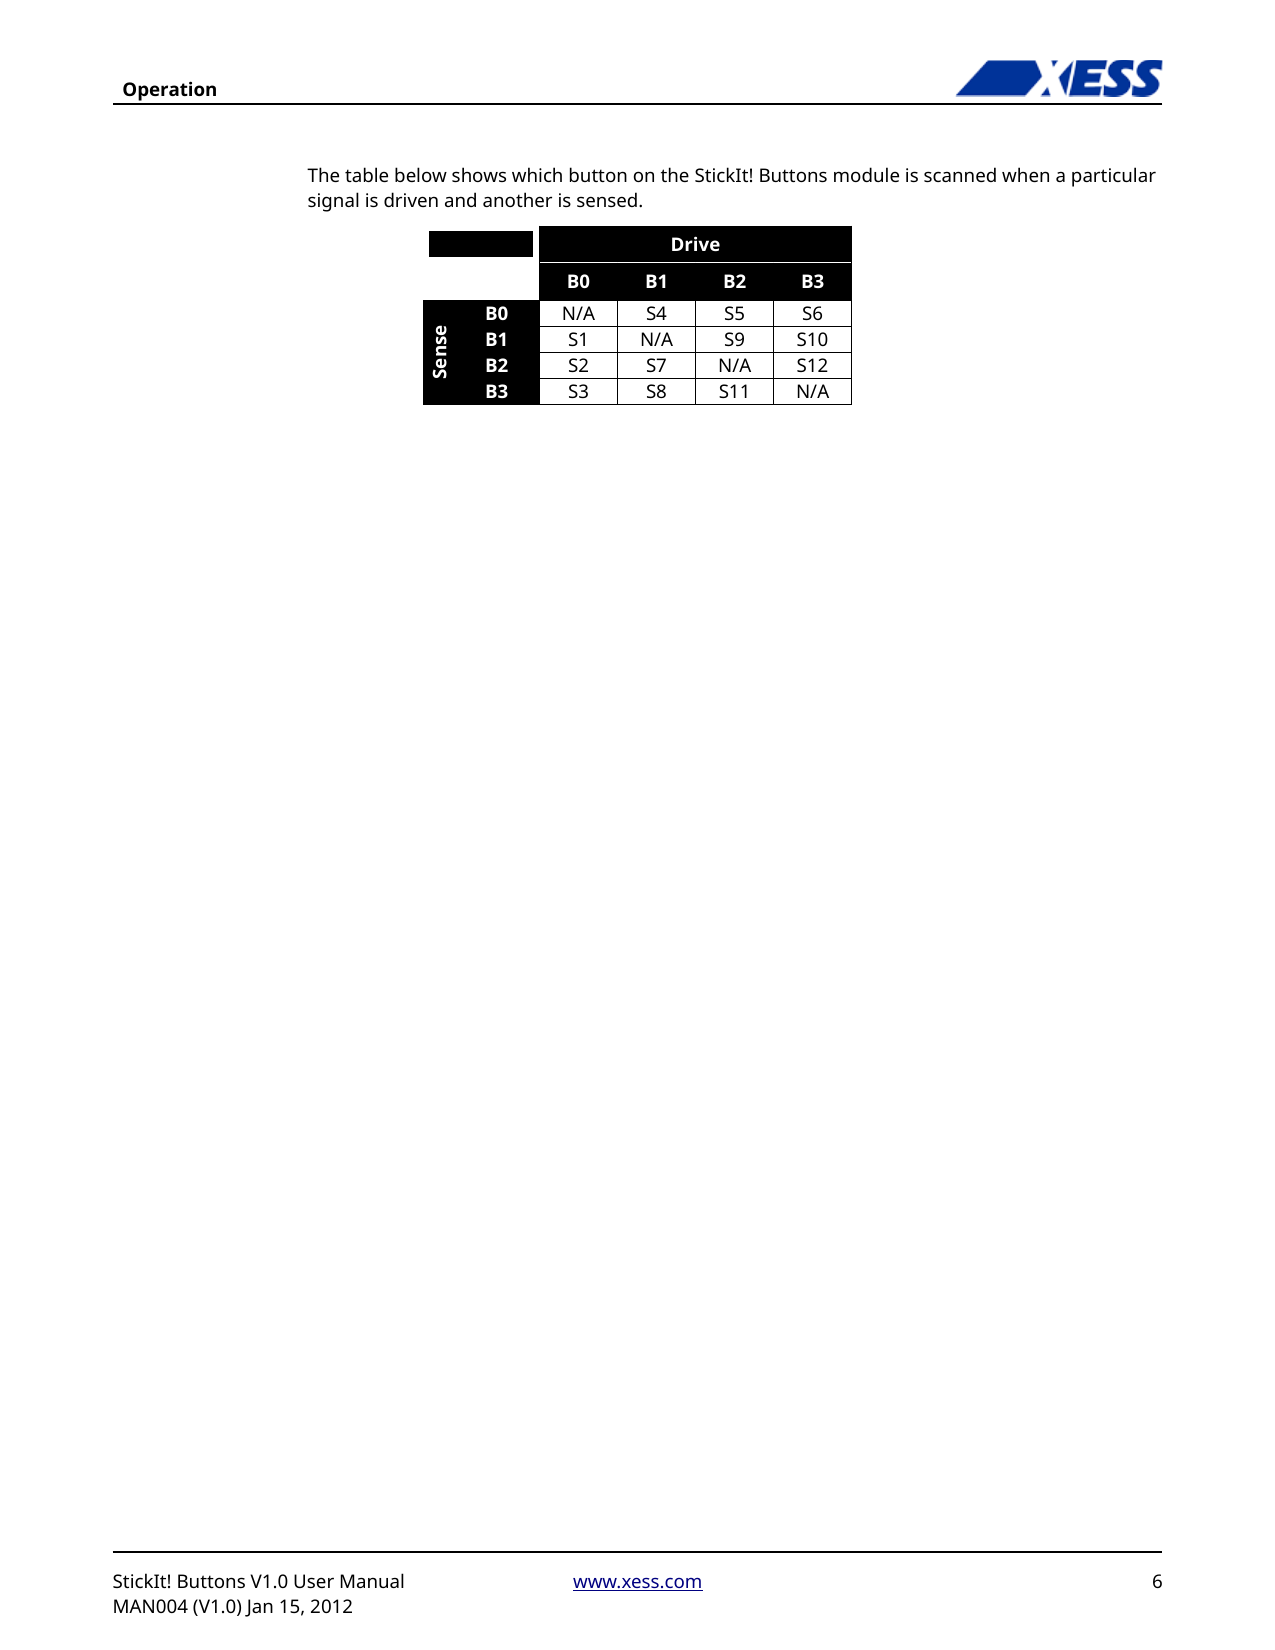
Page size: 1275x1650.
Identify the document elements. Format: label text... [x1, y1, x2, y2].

table_cell N/A [696, 353, 773, 378]
table_cell S2 [540, 353, 617, 378]
picture [955, 60, 1163, 97]
table_cell S4 [618, 301, 695, 326]
table_cell N/A [618, 327, 695, 352]
table_cell B3 [774, 264, 851, 269]
table_header Drive [540, 257, 851, 262]
table_header [424, 226, 539, 300]
text The table below shows which button on the StickIt! Buttons module is scanned when a particular signal is driven and another is sensed. [307, 162, 1162, 213]
table_cell B2 [696, 294, 773, 300]
table_cell B0 [540, 264, 617, 269]
table_cell S1 [540, 327, 617, 352]
table_cell B0 [540, 294, 617, 300]
table_cell B3 [454, 379, 539, 404]
table_cell S10 [774, 327, 851, 352]
table_cell S5 [696, 301, 773, 326]
table_cell B0 [454, 301, 539, 326]
table_header Drive [540, 227, 851, 231]
table_cell S6 [774, 301, 851, 326]
table_cell B2 [696, 264, 773, 269]
table_cell S9 [696, 327, 773, 352]
table_cell S3 [540, 379, 617, 404]
table_cell B3 [774, 294, 851, 300]
table_cell S11 [696, 379, 773, 404]
table_cell N/A [540, 301, 617, 326]
table_cell B1 [618, 294, 695, 300]
table_cell N/A [774, 379, 851, 404]
table_cell B1 [618, 264, 695, 269]
table_cell Sense [424, 301, 453, 404]
table_cell B1 [454, 327, 539, 352]
table_cell B2 [454, 353, 539, 378]
table_cell S12 [774, 353, 851, 378]
table_cell S8 [618, 379, 695, 404]
table_cell S7 [618, 353, 695, 378]
